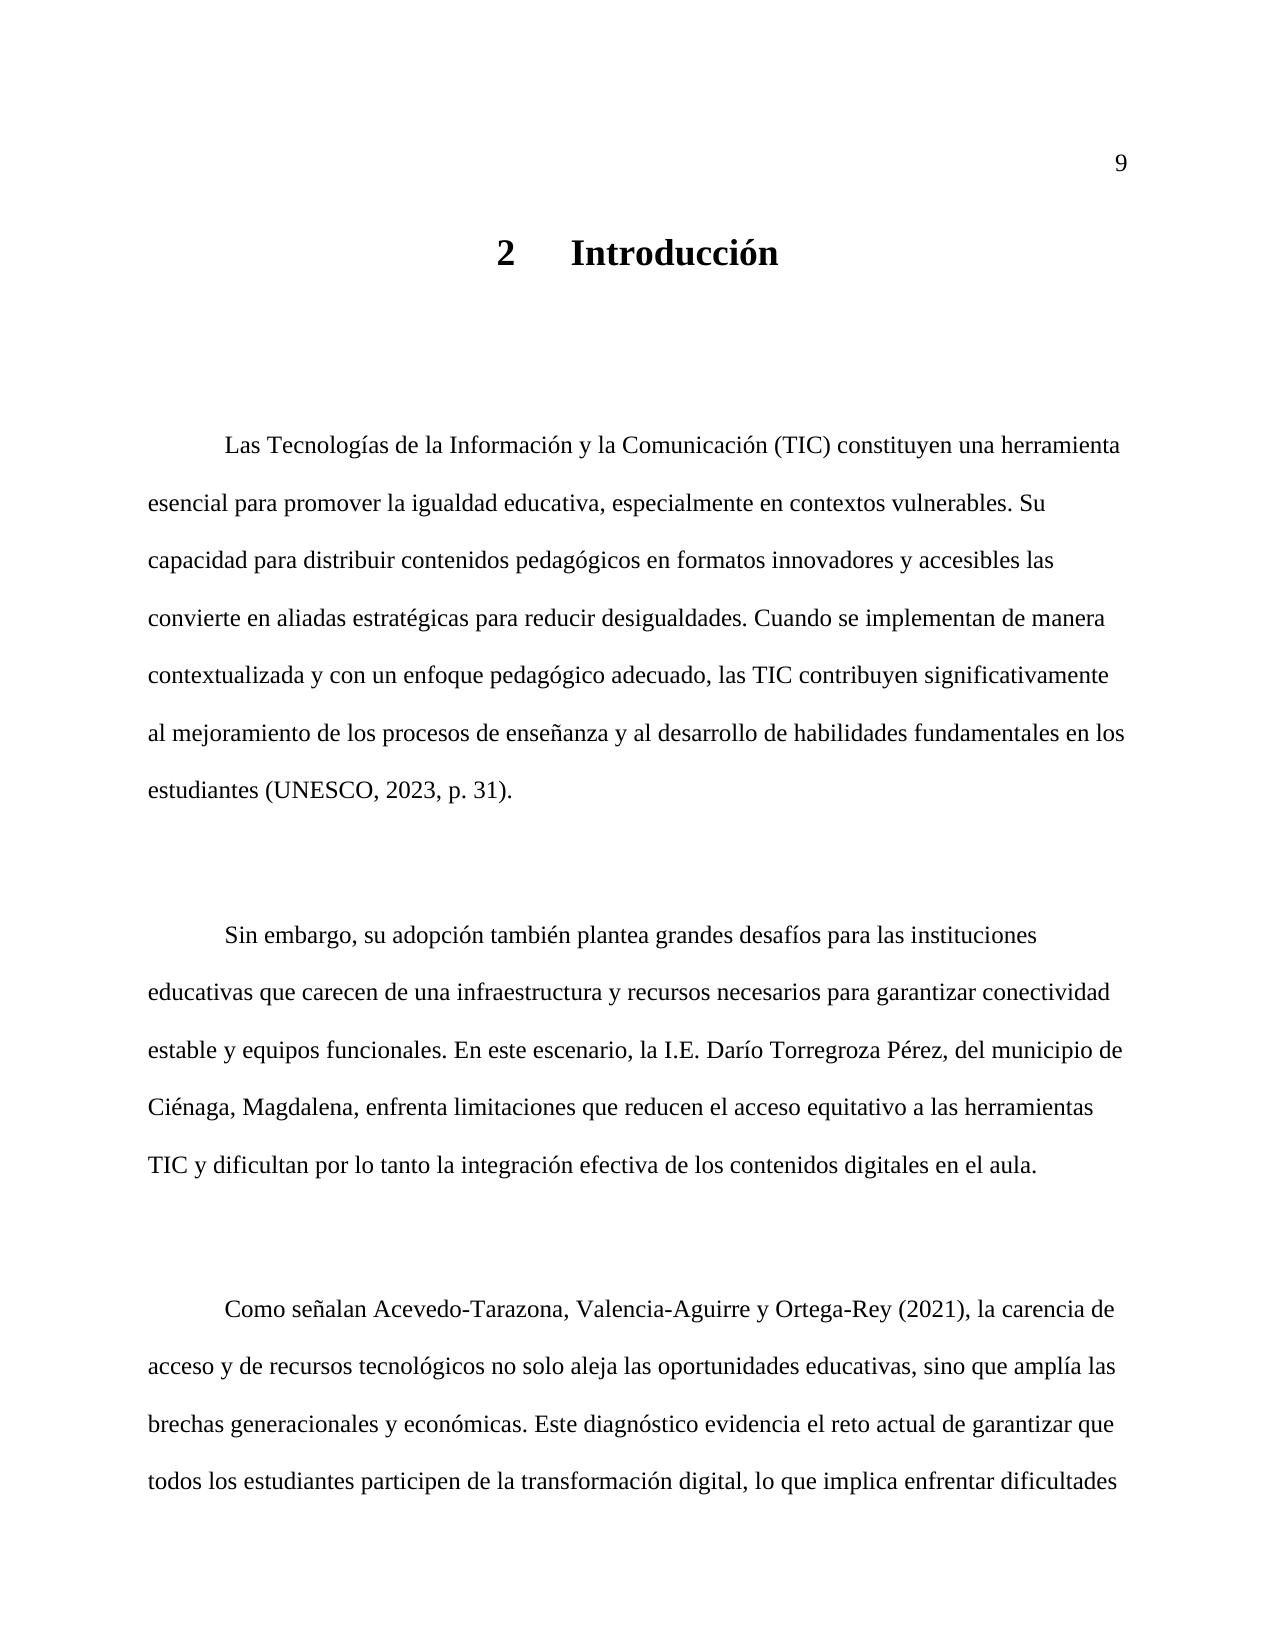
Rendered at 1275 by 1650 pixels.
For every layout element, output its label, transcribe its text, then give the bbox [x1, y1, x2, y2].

text Como señalan Acevedo-Tarazona, Valencia-Aguirre y Ortega-Rey (2021), la carencia de acceso y de recursos tecnológicos no solo aleja las oportunidades educativas, sino que amplía las brechas generacionales y económicas. Este diagnóstico evidencia el reto actual de garantizar que todos los estudiantes participen de la transformación digital, lo que implica enfrentar dificultades [148, 1294, 1127, 1495]
text Las Tecnologías de la Información y la Comunicación (TIC) constituyen una herramienta esencial para promover la igualdad educativa, especialmente en contextos vulnerables. Su capacidad para distribuir contenidos pedagógicos en formatos innovadores y accesibles las convierte en aliadas estratégicas para reducir desigualdades. Cuando se implementan de manera contextualizada y con un enfoque pedagógico adecuado, las TIC contribuyen significativamente al mejoramiento de los procesos de enseñanza y al desarrollo de habilidades fundamentales en los estudiantes (UNESCO, 2023, p. 31). [148, 431, 1127, 804]
subtitle Introducción [148, 231, 1127, 274]
text Sin embargo, su adopción también plantea grandes desafíos para las instituciones educativas que carecen de una infraestructura y recursos necesarios para garantizar conectividad estable y equipos funcionales. En este escenario, la I.E. Darío Torregroza Pérez, del municipio de Ciénaga, Magdalena, enfrenta limitaciones que reducen el acceso equitativo a las herramientas TIC y dificultan por lo tanto la integración efectiva de los contenidos digitales en el aula. [148, 920, 1127, 1178]
